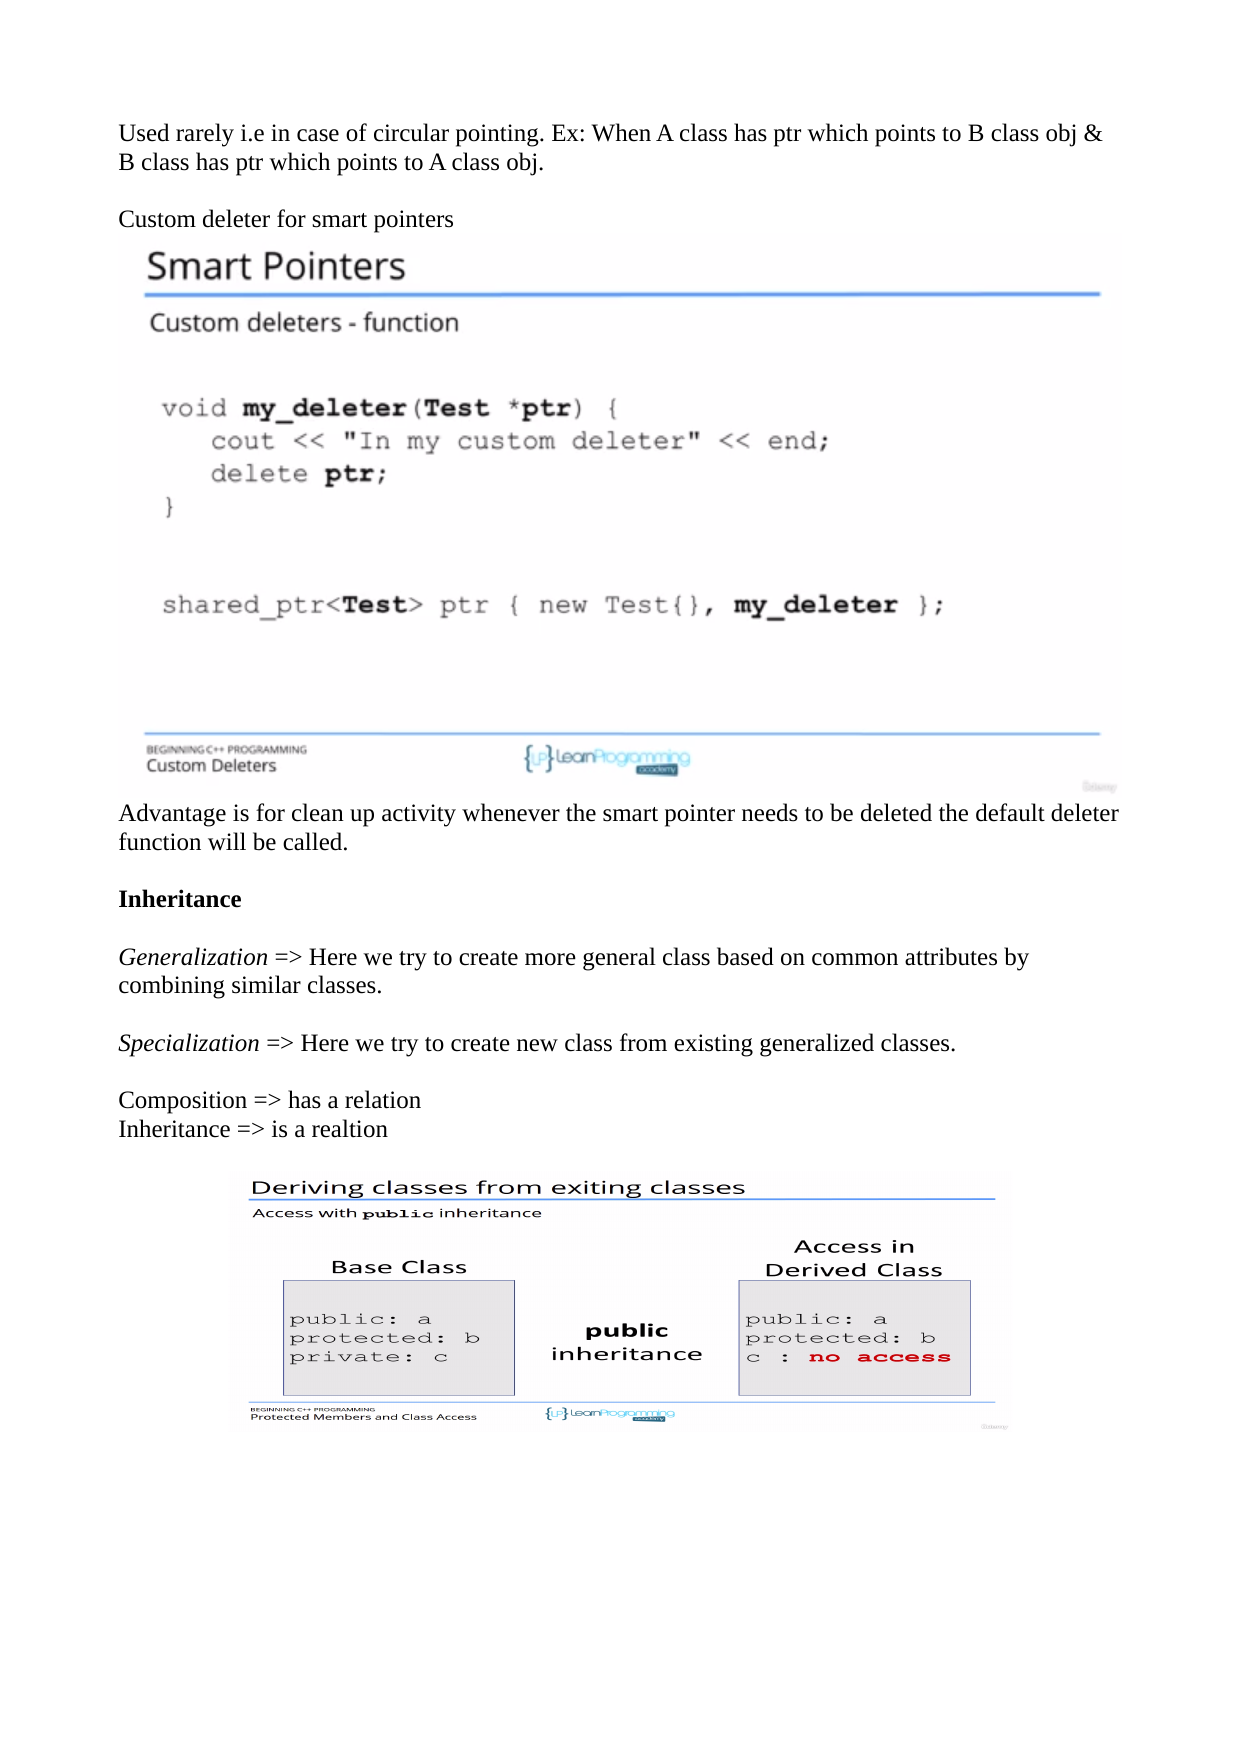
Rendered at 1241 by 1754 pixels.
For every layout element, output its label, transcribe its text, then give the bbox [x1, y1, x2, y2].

text Inheritance => is a realtion [118, 1114, 1122, 1143]
picture [228, 1171, 1013, 1432]
text Generalization => Here we try to create more general class based on common attributes by combining similar classes. [118, 942, 1122, 999]
text Specialization => Here we try to create new class from existing generalized classes. [118, 1028, 1122, 1057]
text Advantage is for clean up activity whenever the smart pointer needs to be deleted the default deleter function will be called. [118, 798, 1122, 855]
picture [118, 233, 1123, 798]
text Composition => has a relation [118, 1085, 1122, 1114]
text Used rarely i.e in case of circular pointing. Ex: When A class has ptr which points to B class obj & B class has ptr which points to A class obj. [118, 118, 1122, 176]
text Custom deleter for smart pointers [118, 204, 1122, 233]
text Inheritance [118, 884, 1122, 913]
